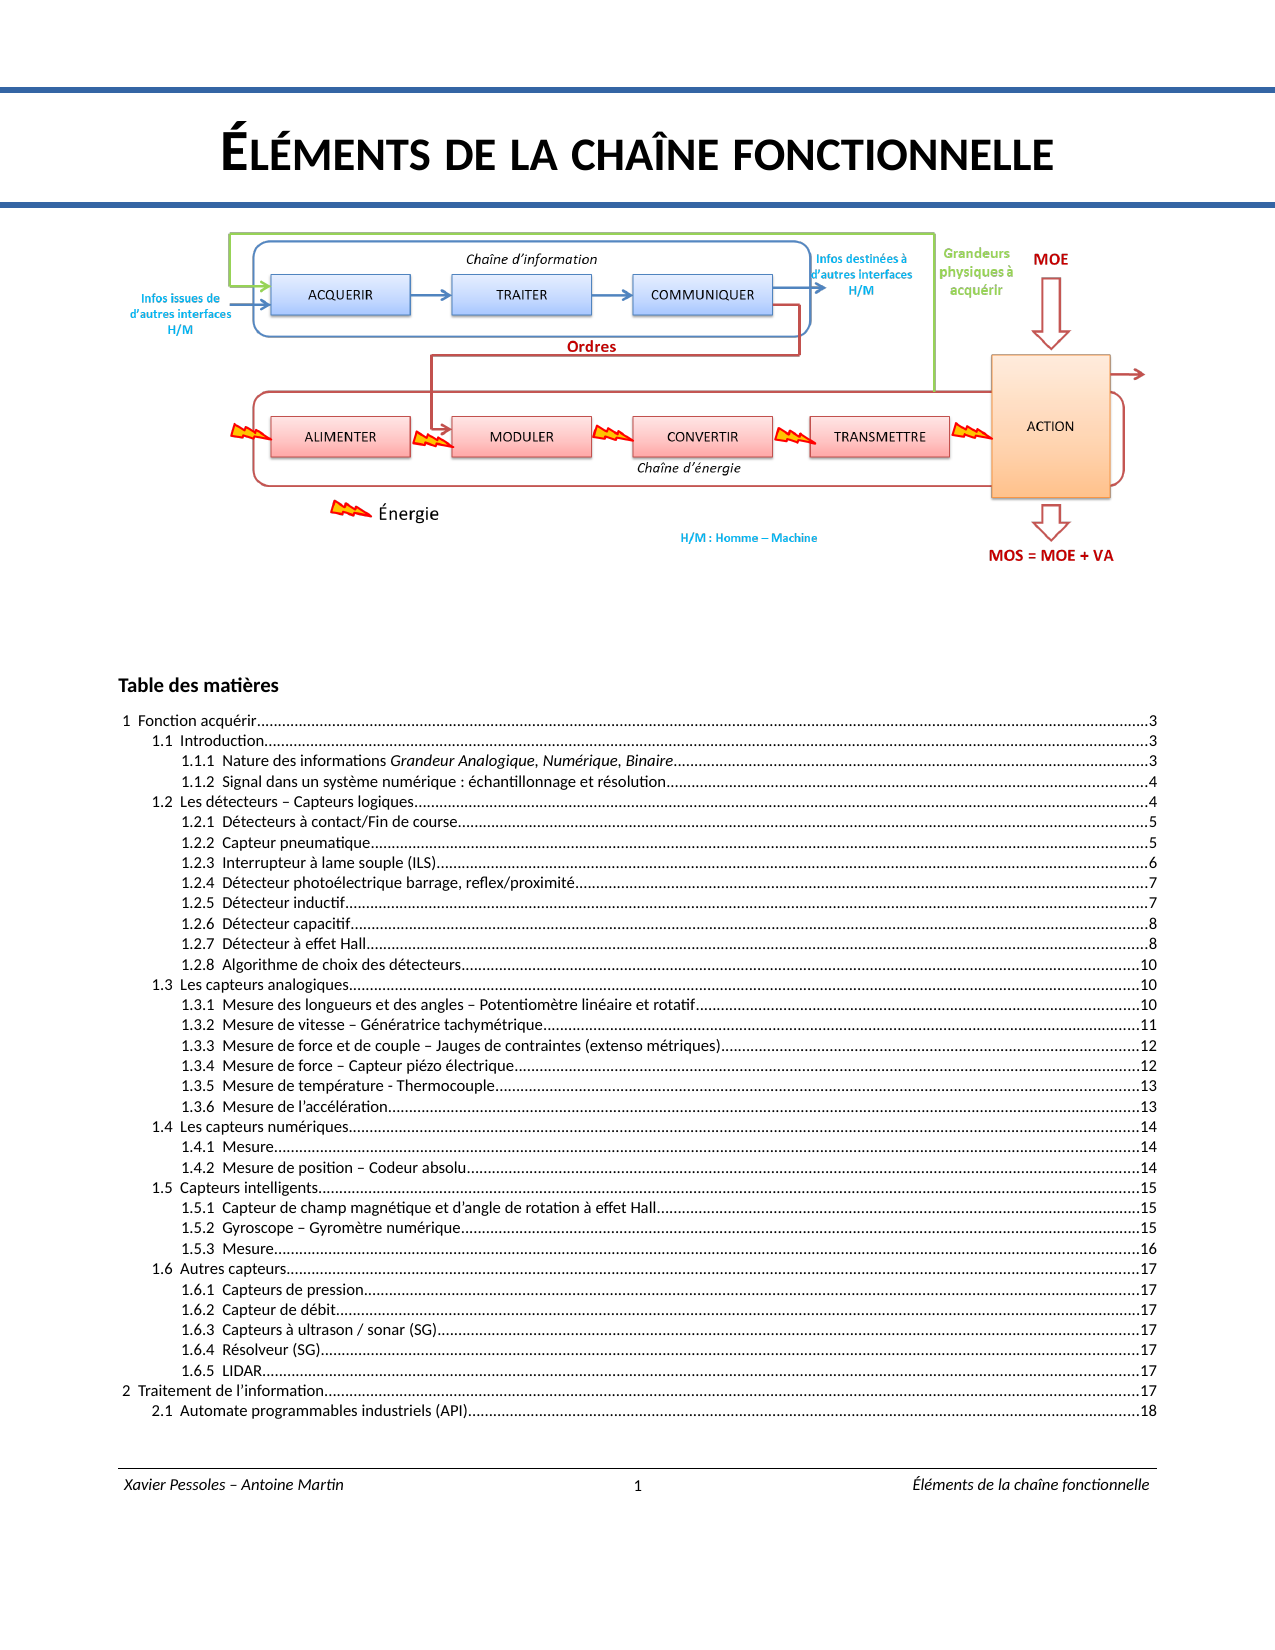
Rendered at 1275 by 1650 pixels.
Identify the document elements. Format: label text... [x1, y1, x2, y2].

text 1.4.1 Mesure 14 [177, 1137, 1157, 1157]
text 1.4.2 Mesure de position – Codeur absolu 14 [177, 1157, 1157, 1177]
text 2 Traitement de l’information 17 [118, 1380, 1157, 1401]
text 1.6.1 Capteurs de pression 17 [177, 1279, 1157, 1299]
text 1.3.2 Mesure de vitesse – Génératrice tachymétrique 11 [177, 1015, 1157, 1035]
text 1.1.1 Nature des informations Grandeur Analogique, Numérique, Binaire 3 [177, 751, 1157, 771]
text 1.2.4 Détecteur photoélectrique barrage, reflex/proximité 7 [177, 872, 1157, 893]
text 1.1.2 Signal dans un système numérique : échantillonnage et résolution 4 [177, 771, 1157, 791]
text 1.3.1 Mesure des longueurs et des angles – Potentiomètre linéaire et rotatif 10 [177, 994, 1157, 1015]
text 1.6.3 Capteurs à ultrason / sonar (SG) 17 [177, 1319, 1157, 1340]
text 1.2.3 Interrupteur à lame souple (ILS) 6 [177, 852, 1157, 872]
text 1.6.4 Résolveur (SG) 17 [177, 1340, 1157, 1360]
title Éléments de la chaîne fonctionnelle [118, 113, 1157, 185]
text 2.1 Automate programmables industriels (API) 18 [148, 1401, 1157, 1421]
text 1.2.2 Capteur pneumatique 5 [177, 832, 1157, 852]
text 1.3 Les capteurs analogiques 10 [148, 974, 1157, 994]
text 1.3.5 Mesure de température - Thermocouple 13 [177, 1076, 1157, 1096]
text 1.3.4 Mesure de force – Capteur piézo électrique 12 [177, 1055, 1157, 1076]
text 1.2.1 Détecteurs à contact/Fin de course 5 [177, 812, 1157, 832]
text 1.6.5 LIDAR 17 [177, 1360, 1157, 1380]
text 1.4 Les capteurs numériques 14 [148, 1116, 1157, 1137]
text 1.1 Introduction 3 [148, 730, 1157, 751]
text 1.2.6 Détecteur capacitif 8 [177, 913, 1157, 933]
picture [118, 230, 1157, 576]
text 1.6 Autres capteurs 17 [148, 1258, 1157, 1279]
text 1.3.3 Mesure de force et de couple – Jauges de contraintes (extenso métriques) 12 [177, 1035, 1157, 1055]
text 1.2.5 Détecteur inductif 7 [177, 893, 1157, 913]
text 1.5 Capteurs intelligents 15 [148, 1177, 1157, 1197]
text 1.5.2 Gyroscope – Gyromètre numérique 15 [177, 1218, 1157, 1238]
text 1.6.2 Capteur de débit 17 [177, 1299, 1157, 1319]
text 1.2.7 Détecteur à effet Hall 8 [177, 933, 1157, 954]
text 1.5.3 Mesure 16 [177, 1238, 1157, 1258]
text 1.3.6 Mesure de l’accélération 13 [177, 1096, 1157, 1116]
text 1.5.1 Capteur de champ magnétique et d’angle de rotation à effet Hall 15 [177, 1197, 1157, 1218]
text 1 Fonction acquérir 3 [118, 710, 1157, 730]
text 1.2.8 Algorithme de choix des détecteurs 10 [177, 954, 1157, 974]
text 1.2 Les détecteurs – Capteurs logiques 4 [148, 791, 1157, 812]
subtitle Table des matières [118, 672, 1157, 697]
